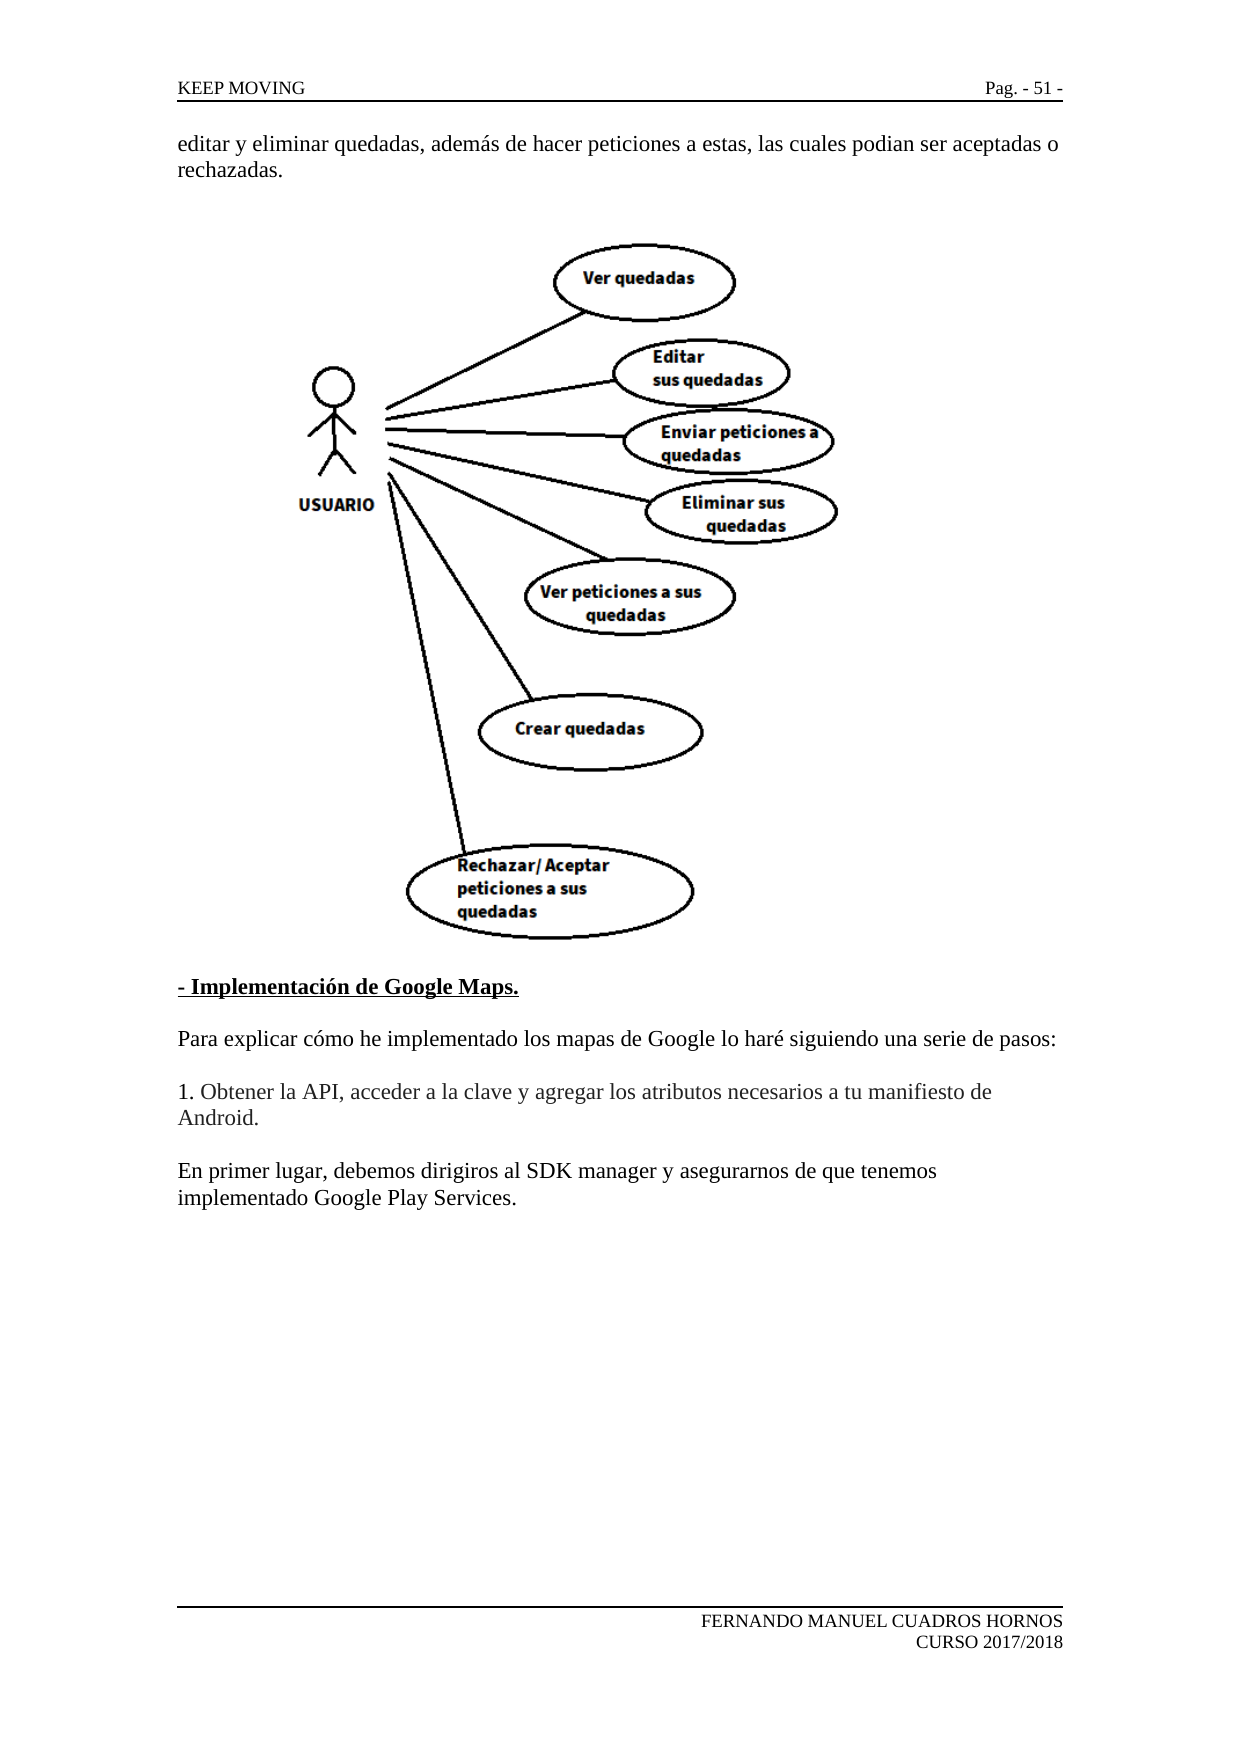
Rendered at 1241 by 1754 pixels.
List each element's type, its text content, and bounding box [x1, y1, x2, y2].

text Para explicar cómo he implementado los mapas de Google lo haré siguiendo una serie de pasos: [177, 1025, 1063, 1052]
text En primer lugar, debemos dirigiros al SDK manager y asegurarnos de que tenemos implementado Google Play Services. [177, 1157, 1063, 1210]
text - Implementación de Google Maps. [177, 973, 1063, 999]
text 1. Obtener la API, acceder a la clave y agregar los atributos necesarios a tu manifiesto de Android. [177, 1078, 1063, 1131]
text editar y eliminar quedadas, además de hacer peticiones a estas, las cuales podian ser aceptadas o rechazadas. [177, 130, 1063, 183]
